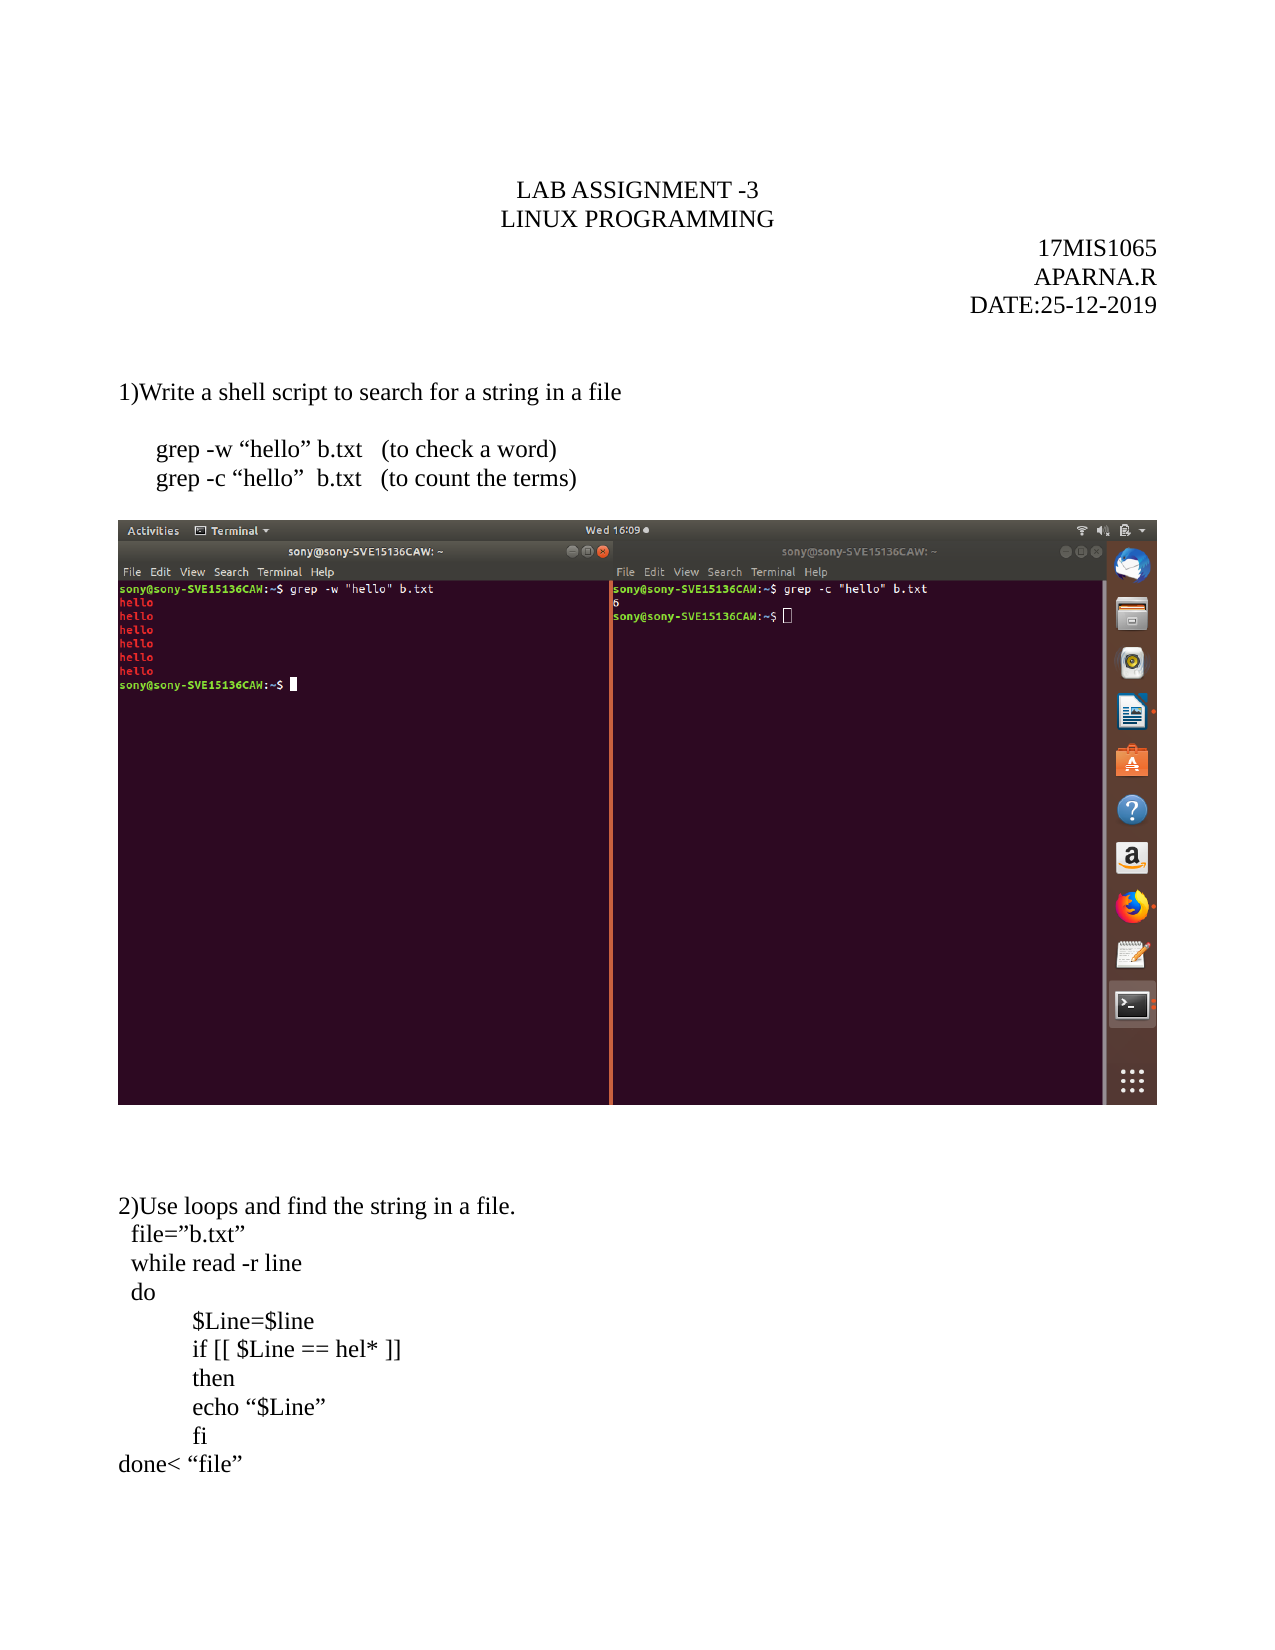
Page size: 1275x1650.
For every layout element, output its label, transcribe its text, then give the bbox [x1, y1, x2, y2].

text done< “file” [118, 1449, 1157, 1478]
text do [118, 1277, 1157, 1306]
text APARNA.R [118, 262, 1157, 291]
text then [118, 1363, 1157, 1392]
text 17MIS1065 [118, 233, 1157, 262]
text if [[ $Line == hel* ]] [118, 1334, 1157, 1363]
text 2)Use loops and find the string in a file. [118, 1191, 1157, 1219]
text DATE:25-12-2019 [118, 291, 1157, 319]
text $Line=$line [118, 1306, 1157, 1334]
text LINUX PROGRAMMING [118, 204, 1157, 233]
text fi [118, 1421, 1157, 1449]
text while read -r line [118, 1248, 1157, 1277]
text grep -w “hello” b.txt (to check a word) [118, 434, 1157, 463]
text 1)Write a shell script to search for a string in a file [118, 377, 1157, 406]
text file=”b.txt” [118, 1219, 1157, 1248]
text LAB ASSIGNMENT -3 [118, 176, 1157, 204]
text echo “$Line” [118, 1392, 1157, 1421]
picture [118, 520, 1157, 1105]
text grep -c “hello” b.txt (to count the terms) [118, 463, 1157, 492]
